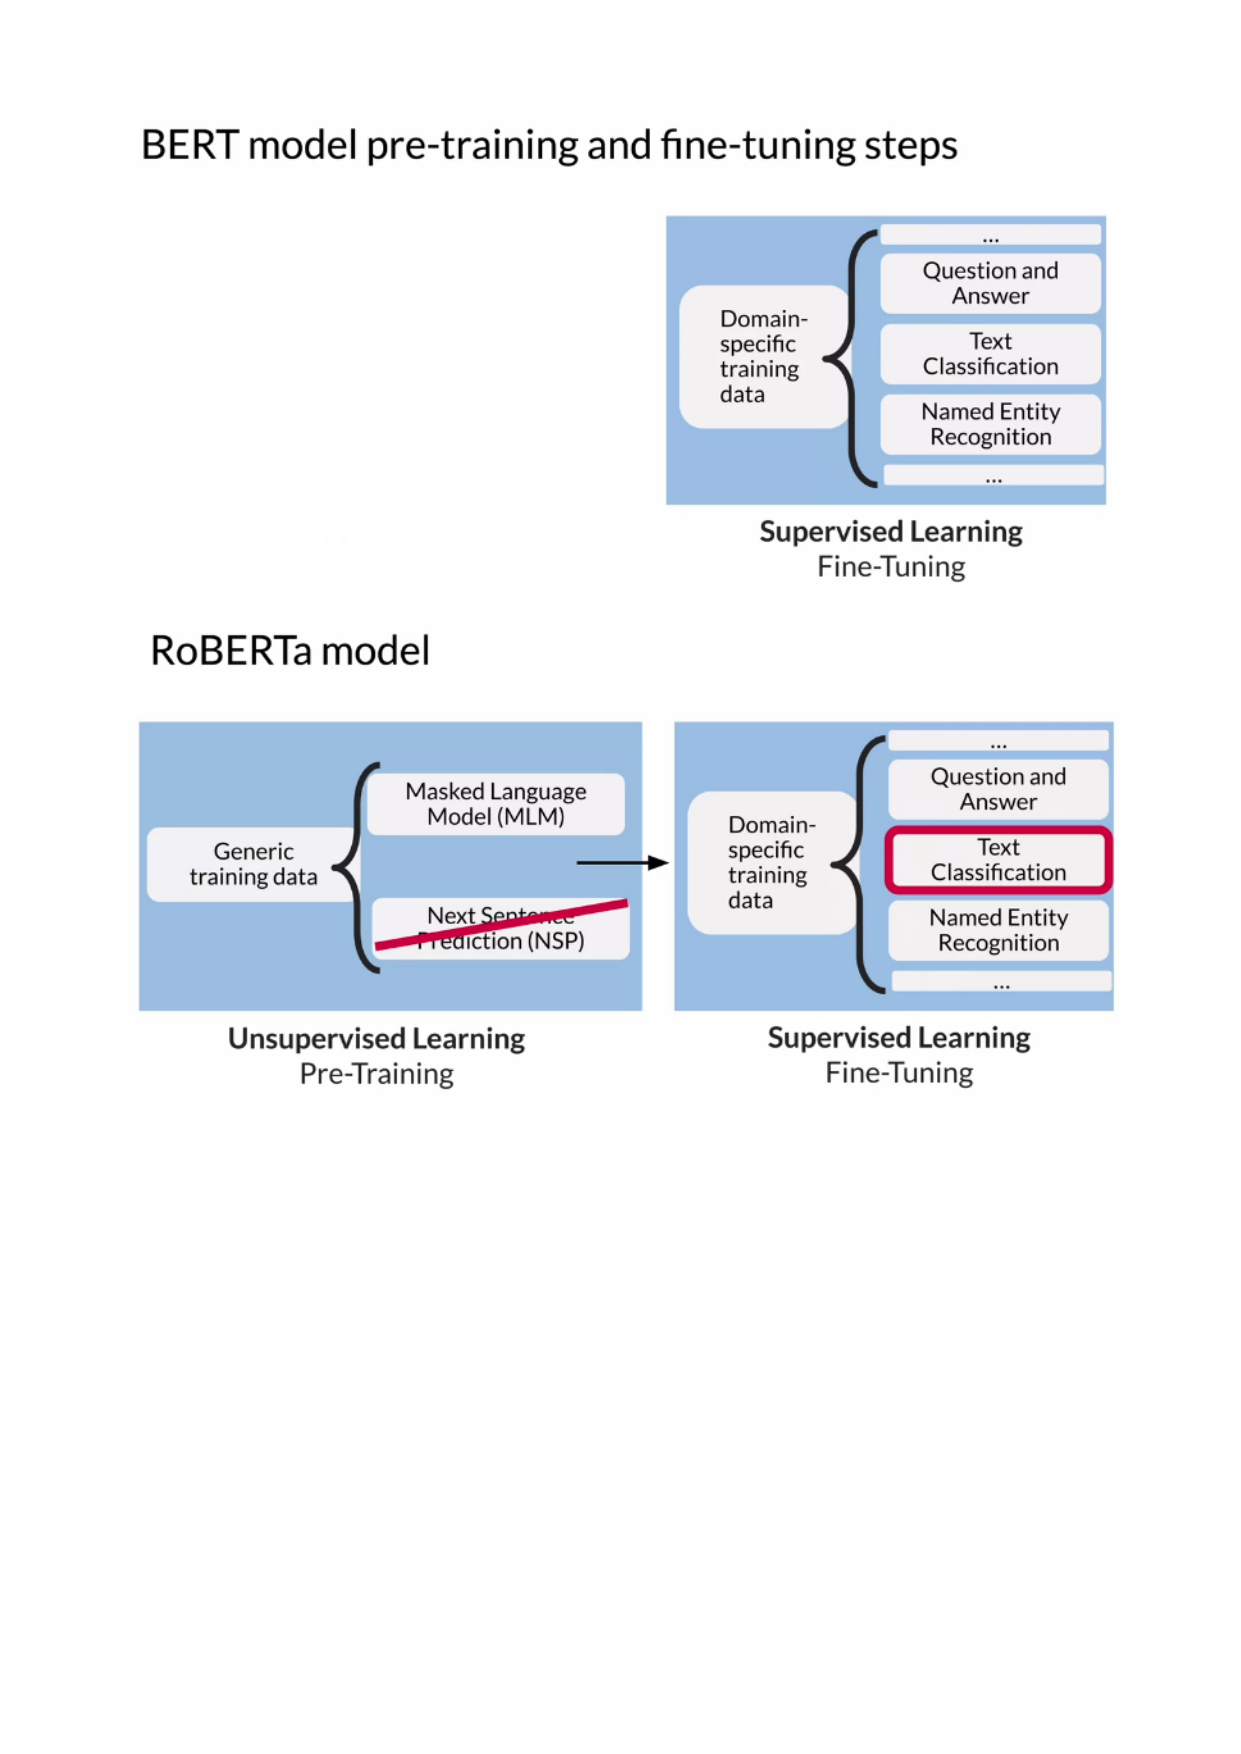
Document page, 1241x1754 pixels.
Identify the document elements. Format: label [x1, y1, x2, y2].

picture [118, 118, 1123, 592]
picture [118, 620, 1123, 1102]
